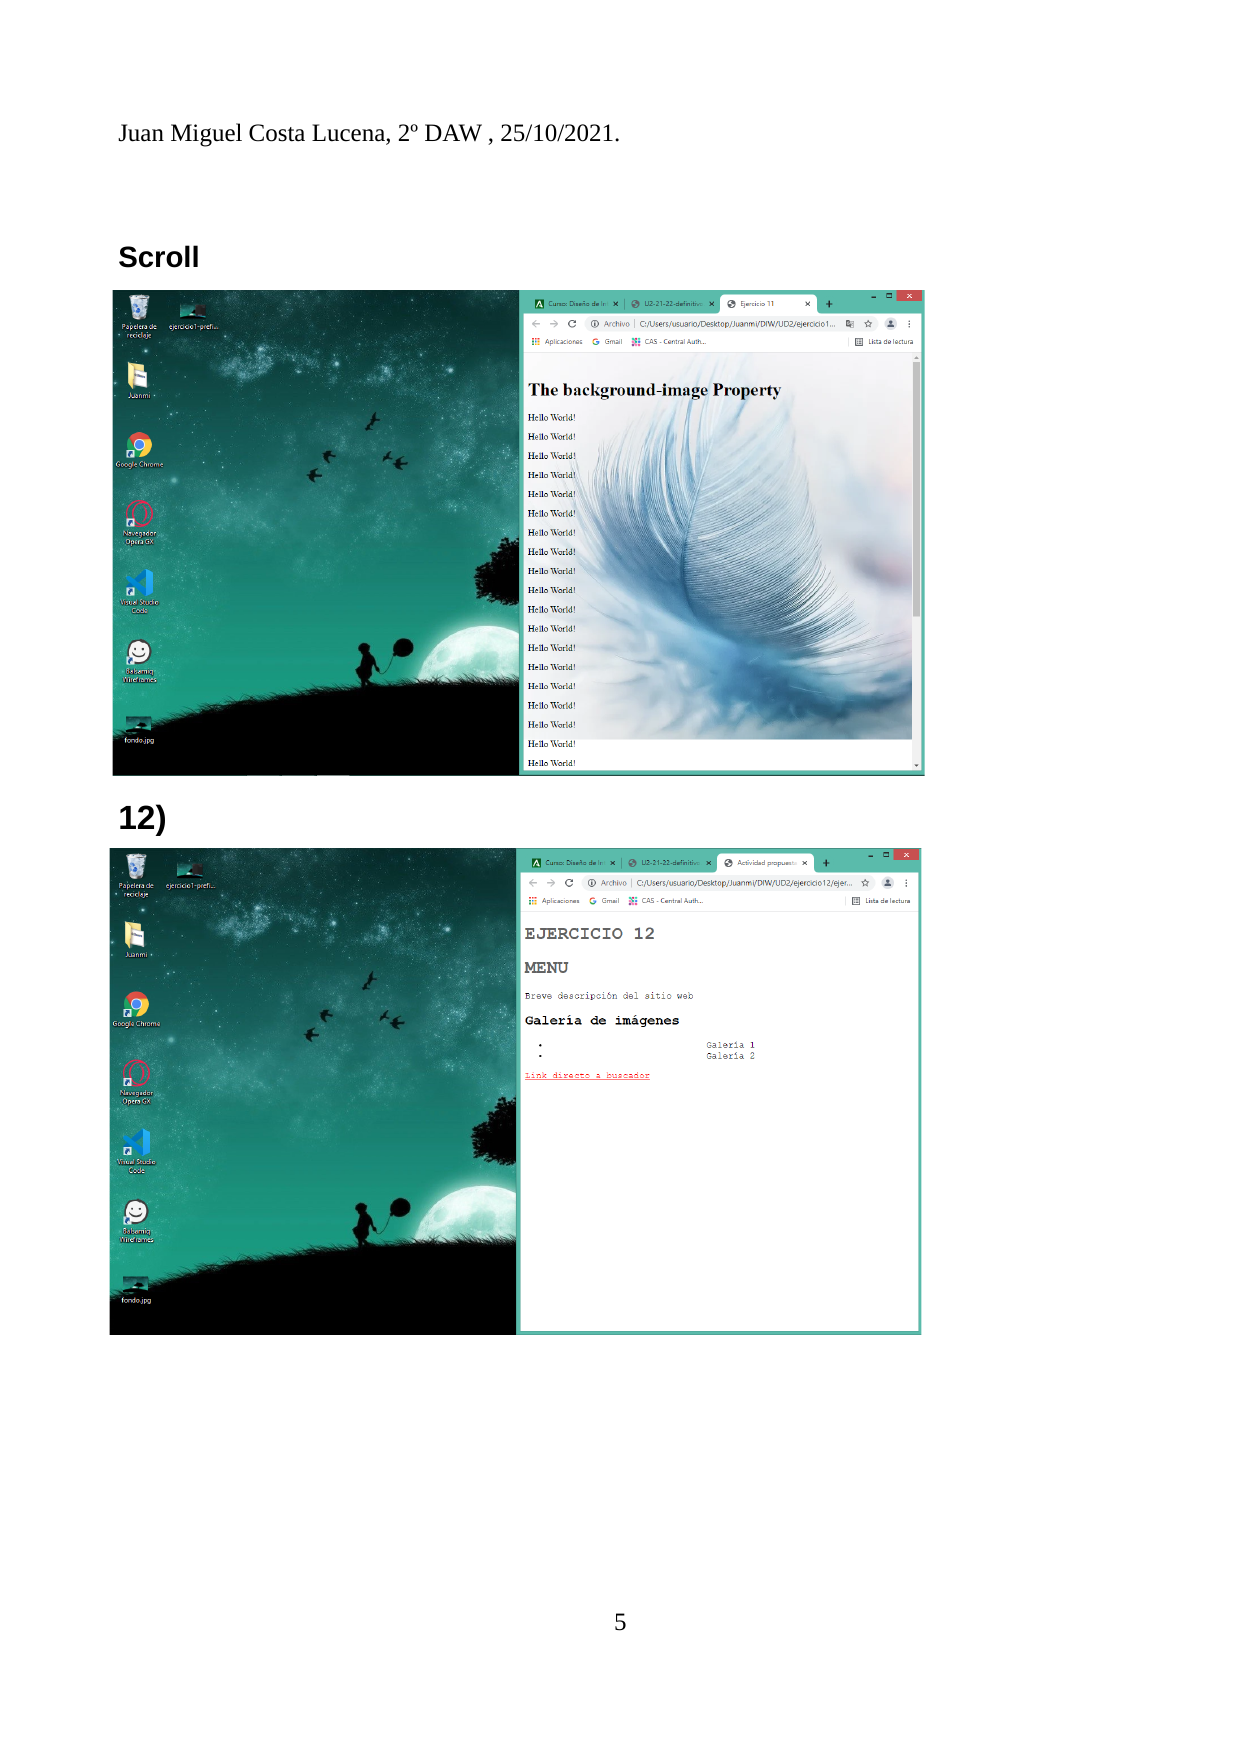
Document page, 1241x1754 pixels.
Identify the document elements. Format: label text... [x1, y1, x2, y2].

picture [109, 848, 922, 1335]
subtitle 12) [118, 798, 1122, 836]
subtitle Scroll [118, 240, 1122, 274]
picture [112, 290, 925, 776]
